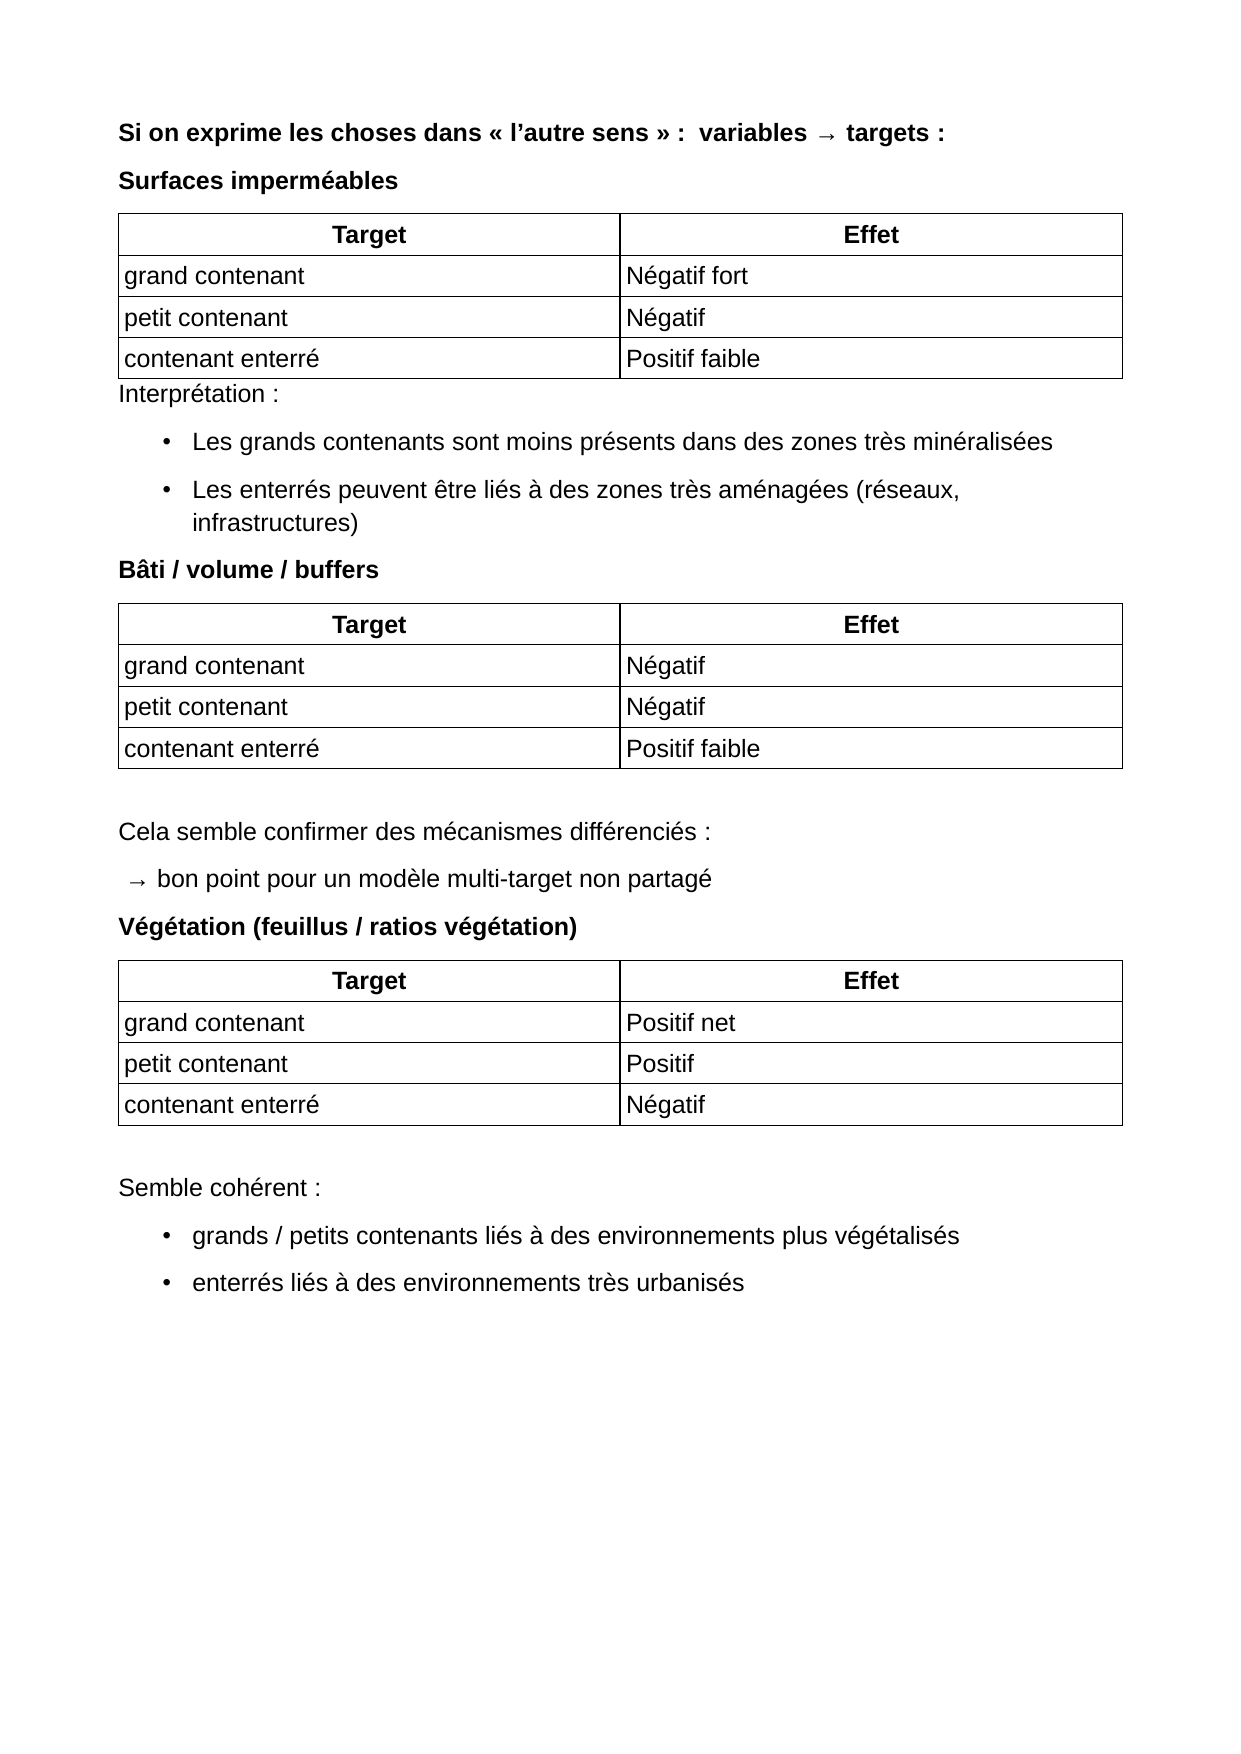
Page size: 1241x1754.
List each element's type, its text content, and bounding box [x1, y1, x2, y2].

table_cell Négatif [621, 645, 1122, 686]
list Les grands contenants sont moins présents dans des zones très minéralisées [162, 427, 1122, 456]
table_cell grand contenant [119, 256, 619, 296]
table_cell Négatif [621, 297, 1122, 337]
list grands / petits contenants liés à des environnements plus végétalisés [162, 1221, 1122, 1249]
table_cell petit contenant [119, 297, 619, 337]
table_cell Positif faible [621, 728, 1122, 768]
table_cell Positif faible [621, 338, 1122, 378]
text → bon point pour un modèle multi-target non partagé [118, 864, 1122, 893]
subtitle Végétation (feuillus / ratios végétation) [118, 912, 1122, 941]
table_cell Négatif [621, 687, 1122, 727]
subtitle Bâti / volume / buffers [118, 555, 1122, 584]
text Semble cohérent : [118, 1173, 1122, 1202]
table_header Effet [621, 214, 1122, 254]
table_header Target [119, 604, 619, 644]
table_cell petit contenant [119, 1043, 619, 1083]
table_cell contenant enterré [119, 1084, 619, 1124]
table_header Target [119, 961, 619, 1001]
table_header Target [119, 214, 619, 254]
text Cela semble confirmer des mécanismes différenciés : [118, 817, 1122, 845]
text Interprétation : [118, 379, 1122, 408]
list enterrés liés à des environnements très urbanisés [162, 1268, 1122, 1297]
table_cell grand contenant [119, 645, 619, 686]
table_cell Négatif fort [621, 256, 1122, 296]
table_cell contenant enterré [119, 728, 619, 768]
table_header Effet [621, 961, 1122, 1001]
subtitle Surfaces imperméables [118, 166, 1122, 194]
table_cell Positif net [621, 1002, 1122, 1042]
text Si on exprime les choses dans « l’autre sens » : variables → targets : [118, 118, 1122, 147]
table_cell grand contenant [119, 1002, 619, 1042]
table_cell petit contenant [119, 687, 619, 727]
table_cell contenant enterré [119, 338, 619, 378]
table_header Effet [621, 604, 1122, 644]
table_cell Positif [621, 1043, 1122, 1083]
list Les enterrés peuvent être liés à des zones très aménagées (réseaux, infrastructures) [162, 475, 1122, 537]
table_cell Négatif [621, 1084, 1122, 1124]
